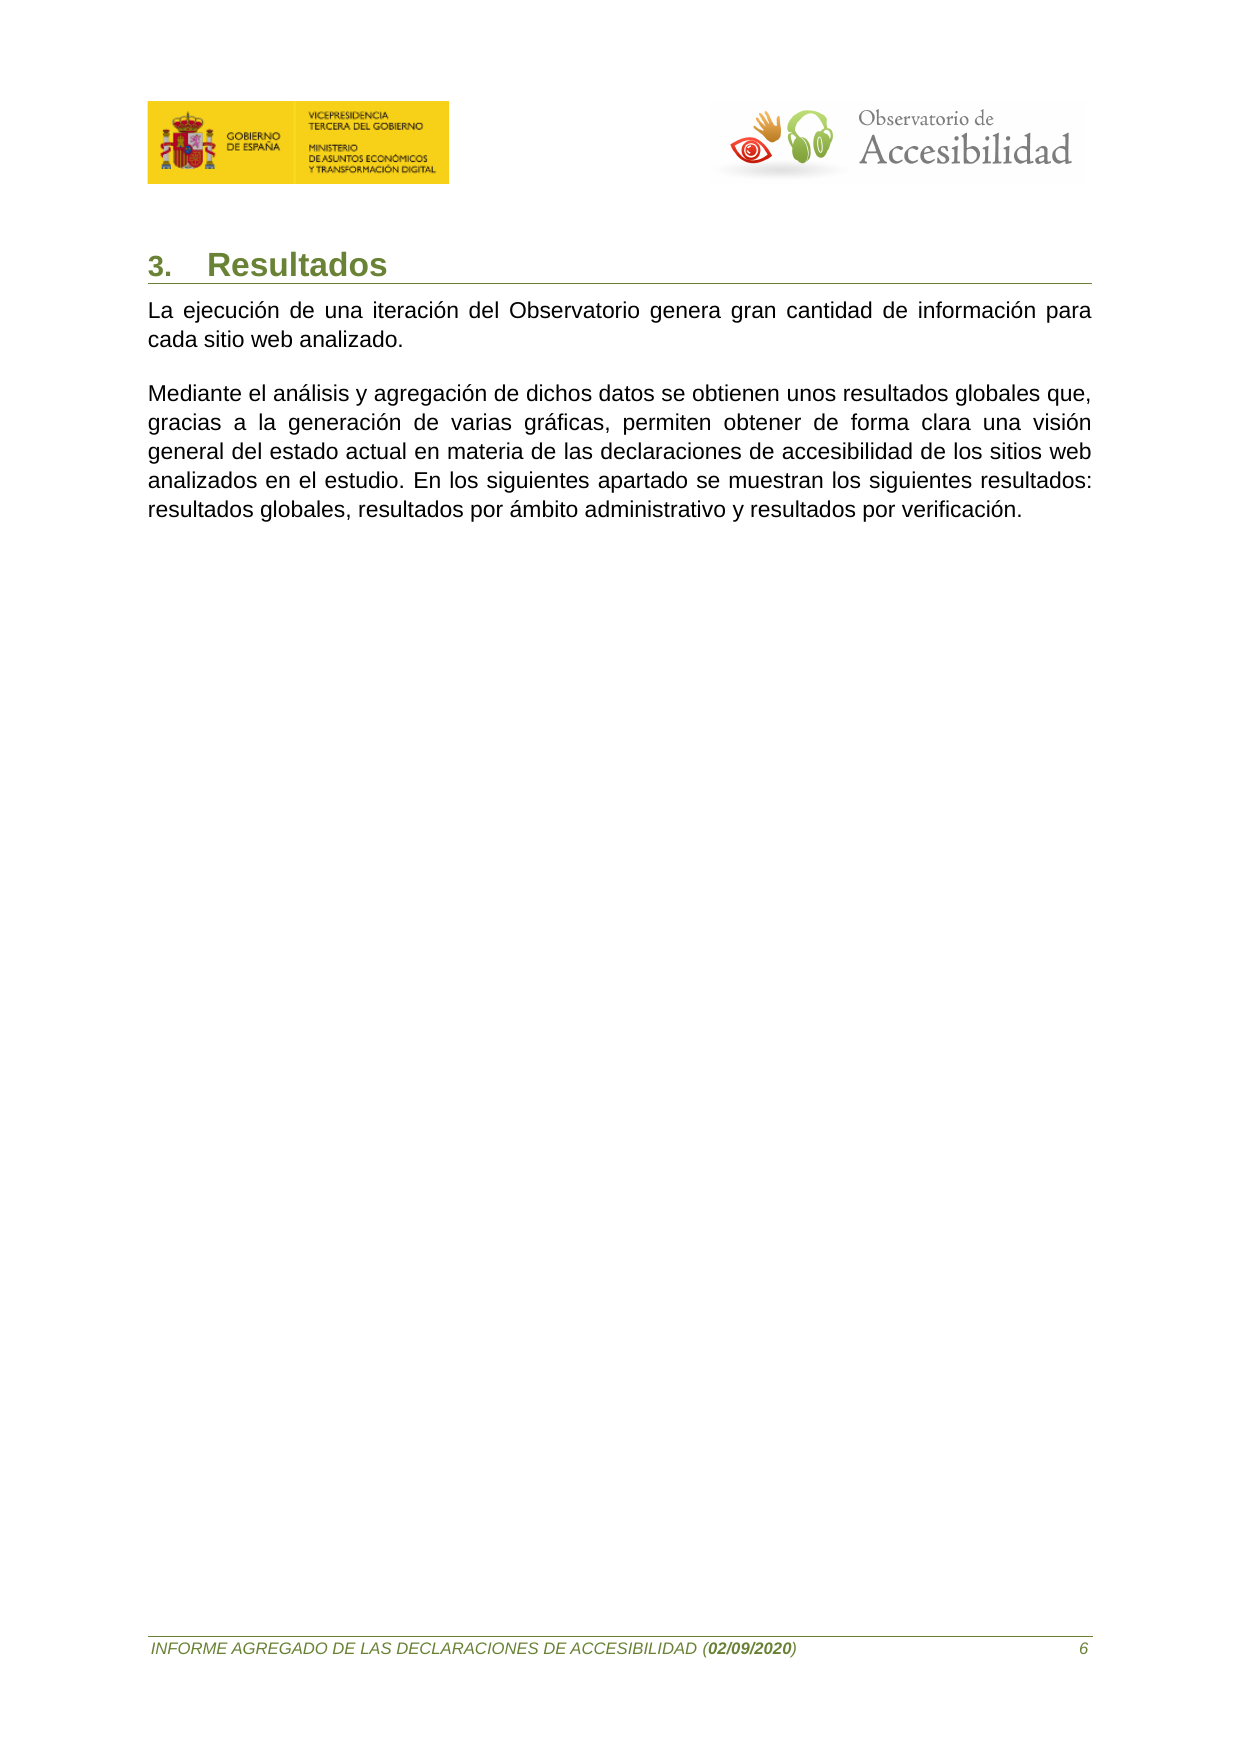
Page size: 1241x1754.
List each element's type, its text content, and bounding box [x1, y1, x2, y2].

text Mediante el análisis y agregación de dichos datos se obtienen unos resultados globales que, gracias a la generación de varias gráficas, permiten obtener de forma clara una visión general del estado actual en materia de las declaraciones de accesibilidad de los sitios web analizados en el estudio. En los siguientes apartado se muestran los siguientes resultados: resultados globales, resultados por ámbito administrativo y resultados por verificación. [148, 380, 1092, 522]
subtitle Resultados [148, 245, 1092, 283]
picture [710, 101, 1086, 184]
text La ejecución de una iteración del Observatorio genera gran cantidad de información para cada sitio web analizado. [148, 297, 1092, 352]
picture [147, 101, 450, 184]
